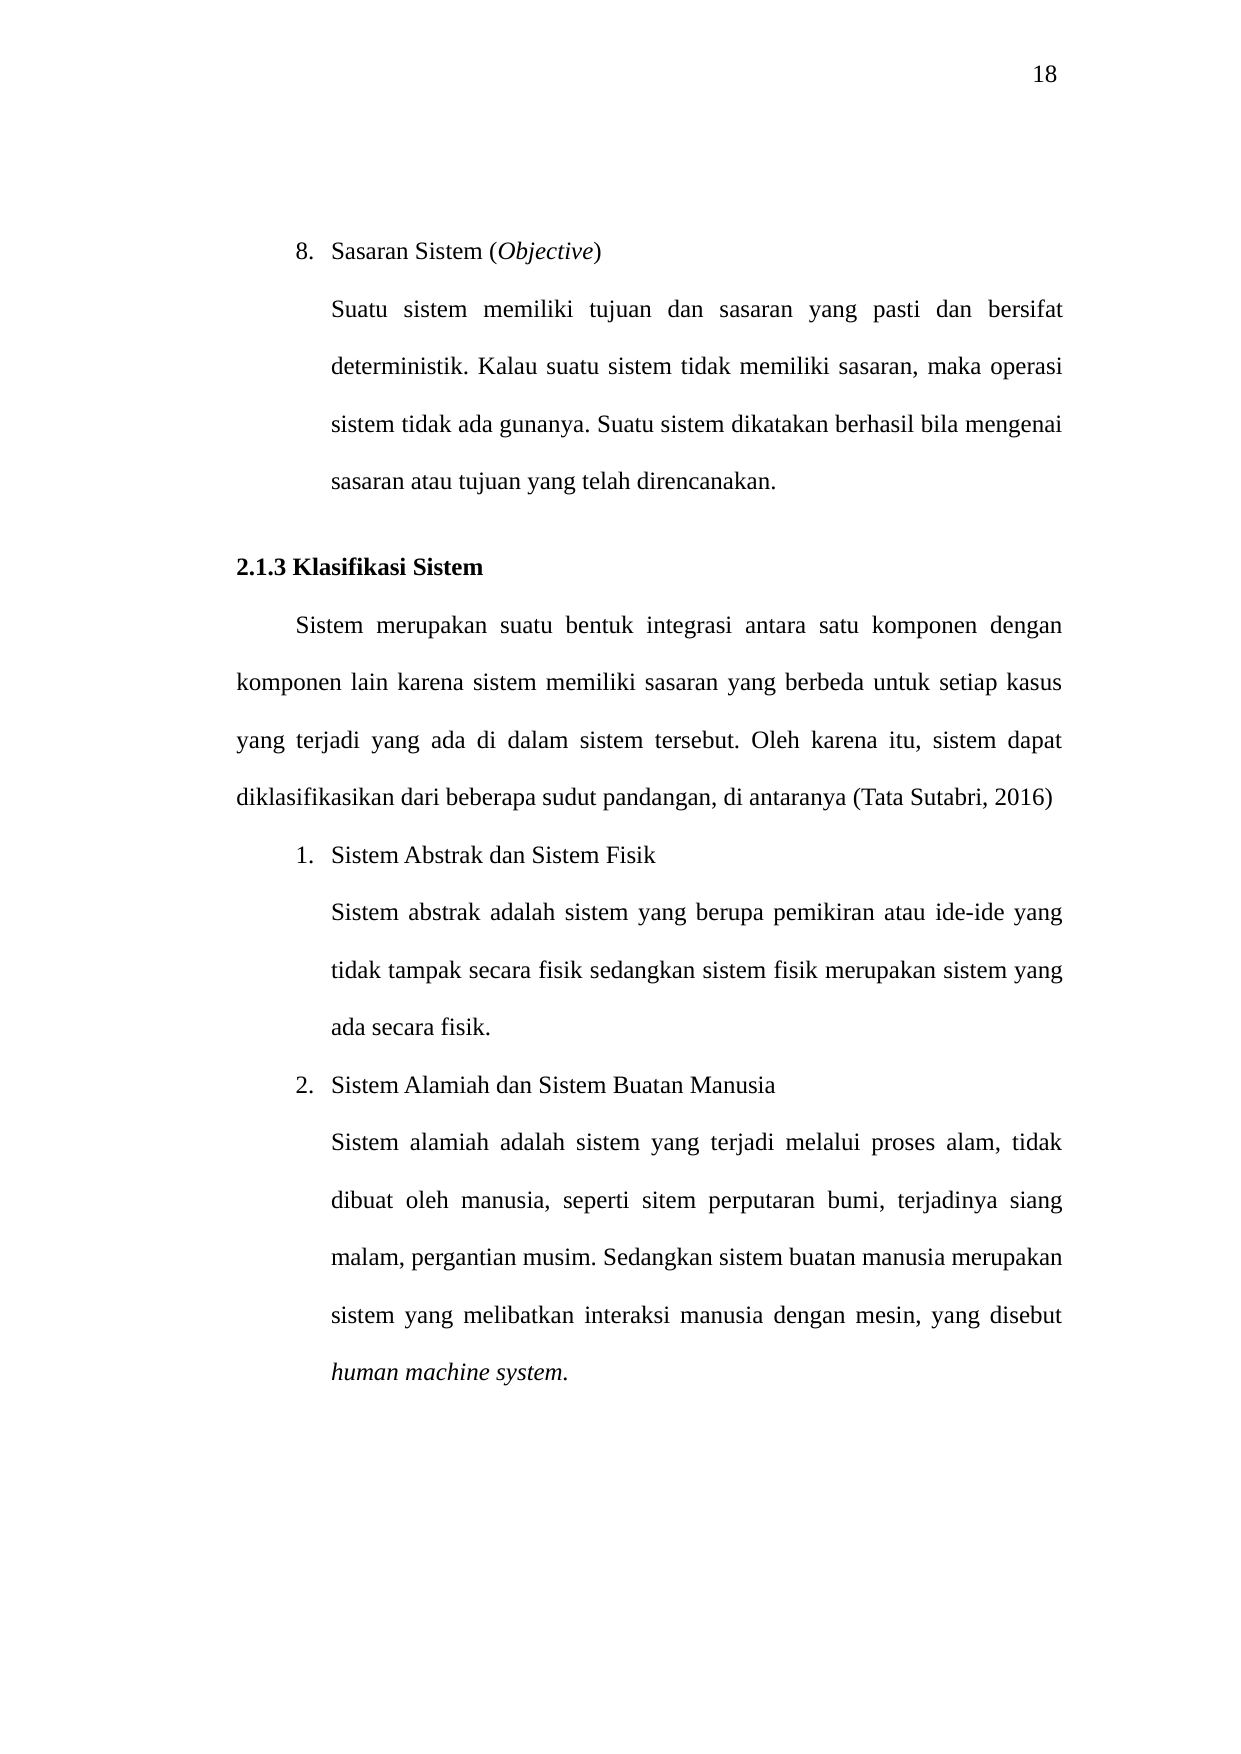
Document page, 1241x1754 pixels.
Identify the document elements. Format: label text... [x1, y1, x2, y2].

list Sistem Alamiah dan Sistem Buatan Manusia [295, 1070, 1063, 1099]
text Sistem merupakan suatu bentuk integrasi antara satu komponen dengan komponen lain karena sistem memiliki sasaran yang berbeda untuk setiap kasus yang terjadi yang ada di dalam sistem tersebut. Oleh karena itu, sistem dapat diklasifikasikan dari beberapa sudut pandangan, di antaranya (Tata Sutabri, 2016) [236, 610, 1063, 811]
list Sistem alamiah adalah sistem yang terjadi melalui proses alam, tidak dibuat oleh manusia, seperti sitem perputaran bumi, terjadinya siang malam, pergantian musim. Sedangkan sistem buatan manusia merupakan sistem yang melibatkan interaksi manusia dengan mesin, yang disebut human machine system. [295, 1127, 1063, 1386]
list Sasaran Sistem (Objective) [295, 236, 1063, 265]
list Sistem abstrak adalah sistem yang berupa pemikiran atau ide-ide yang tidak tampak secara fisik sedangkan sistem fisik merupakan sistem yang ada secara fisik. [295, 897, 1063, 1041]
subtitle 2.1.3 Klasifikasi Sistem [236, 552, 1063, 581]
list Sistem Abstrak dan Sistem Fisik [295, 840, 1063, 869]
list Suatu sistem memiliki tujuan dan sasaran yang pasti dan bersifat deterministik. Kalau suatu sistem tidak memiliki sasaran, maka operasi sistem tidak ada gunanya. Suatu sistem dikatakan berhasil bila mengenai sasaran atau tujuan yang telah direncanakan. [295, 294, 1063, 495]
